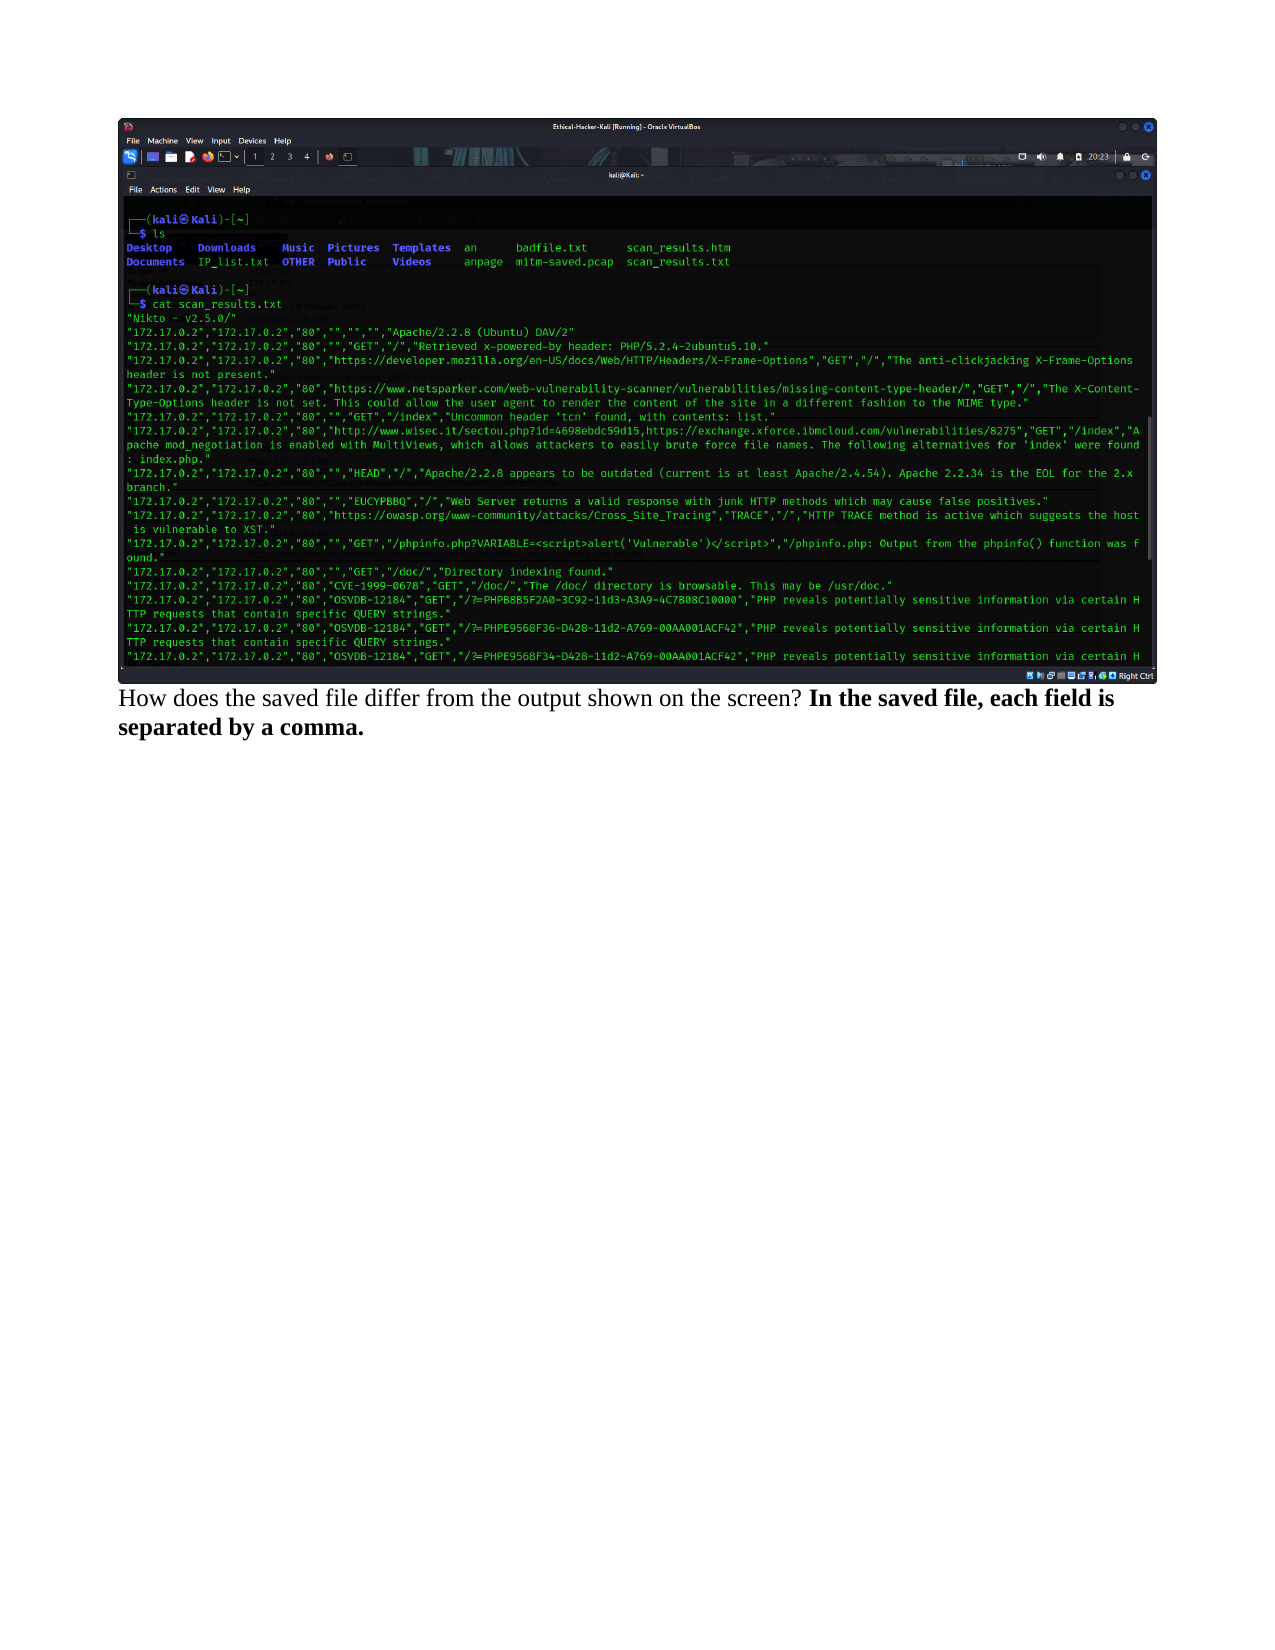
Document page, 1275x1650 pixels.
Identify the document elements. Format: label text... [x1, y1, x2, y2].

text How does the saved file differ from the output shown on the screen? In the saved file, each field is separated by a comma. [118, 684, 1157, 741]
picture [118, 118, 1157, 684]
